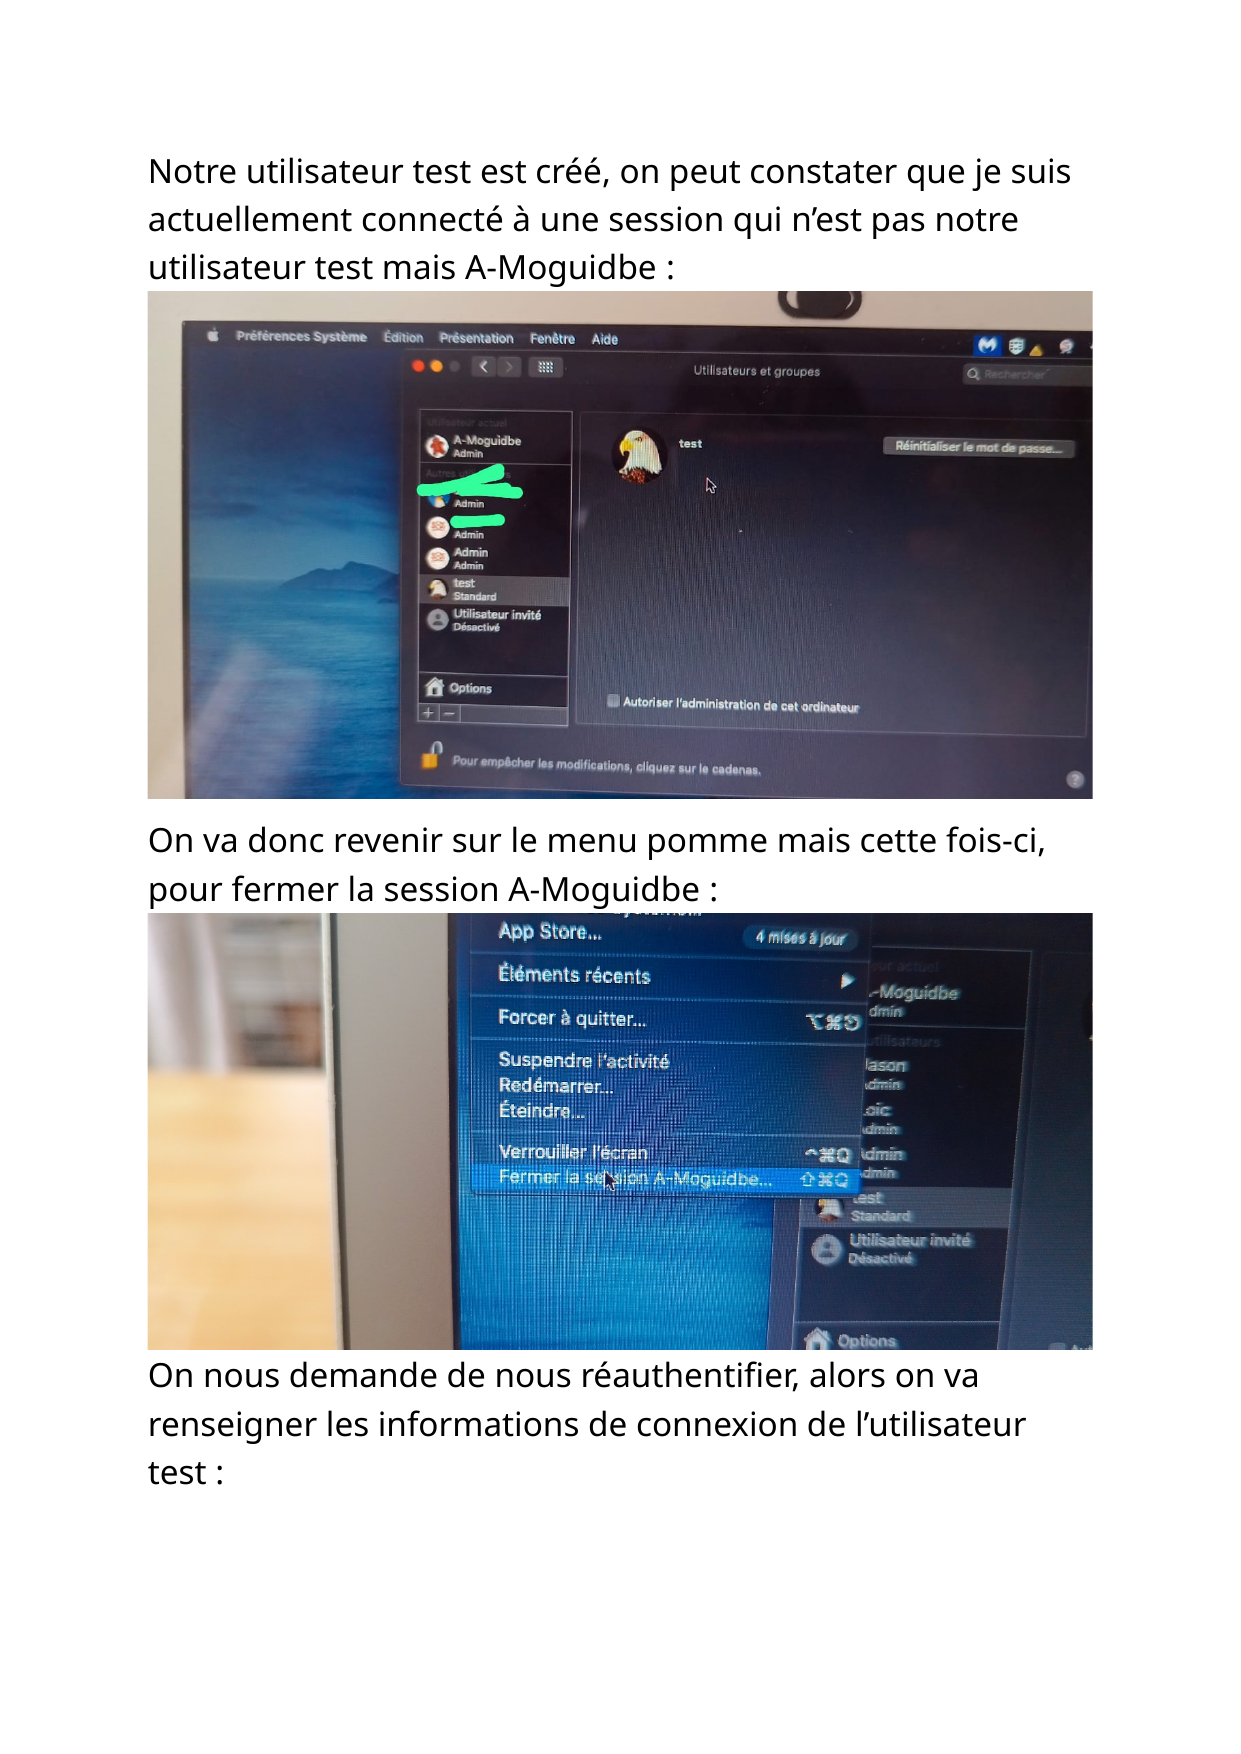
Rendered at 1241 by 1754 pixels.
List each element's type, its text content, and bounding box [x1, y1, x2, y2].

text On va donc revenir sur le menu pomme mais cette fois-ci, pour fermer la session A-Moguidbe : [148, 817, 1093, 913]
text On nous demande de nous réauthentifier, alors on va renseigner les informations de connexion de l’utilisateur test : [148, 1350, 1093, 1494]
text Notre utilisateur test est créé, on peut constater que je suis actuellement connecté à une session qui n’est pas notre utilisateur test mais A-Moguidbe : [148, 148, 1093, 291]
